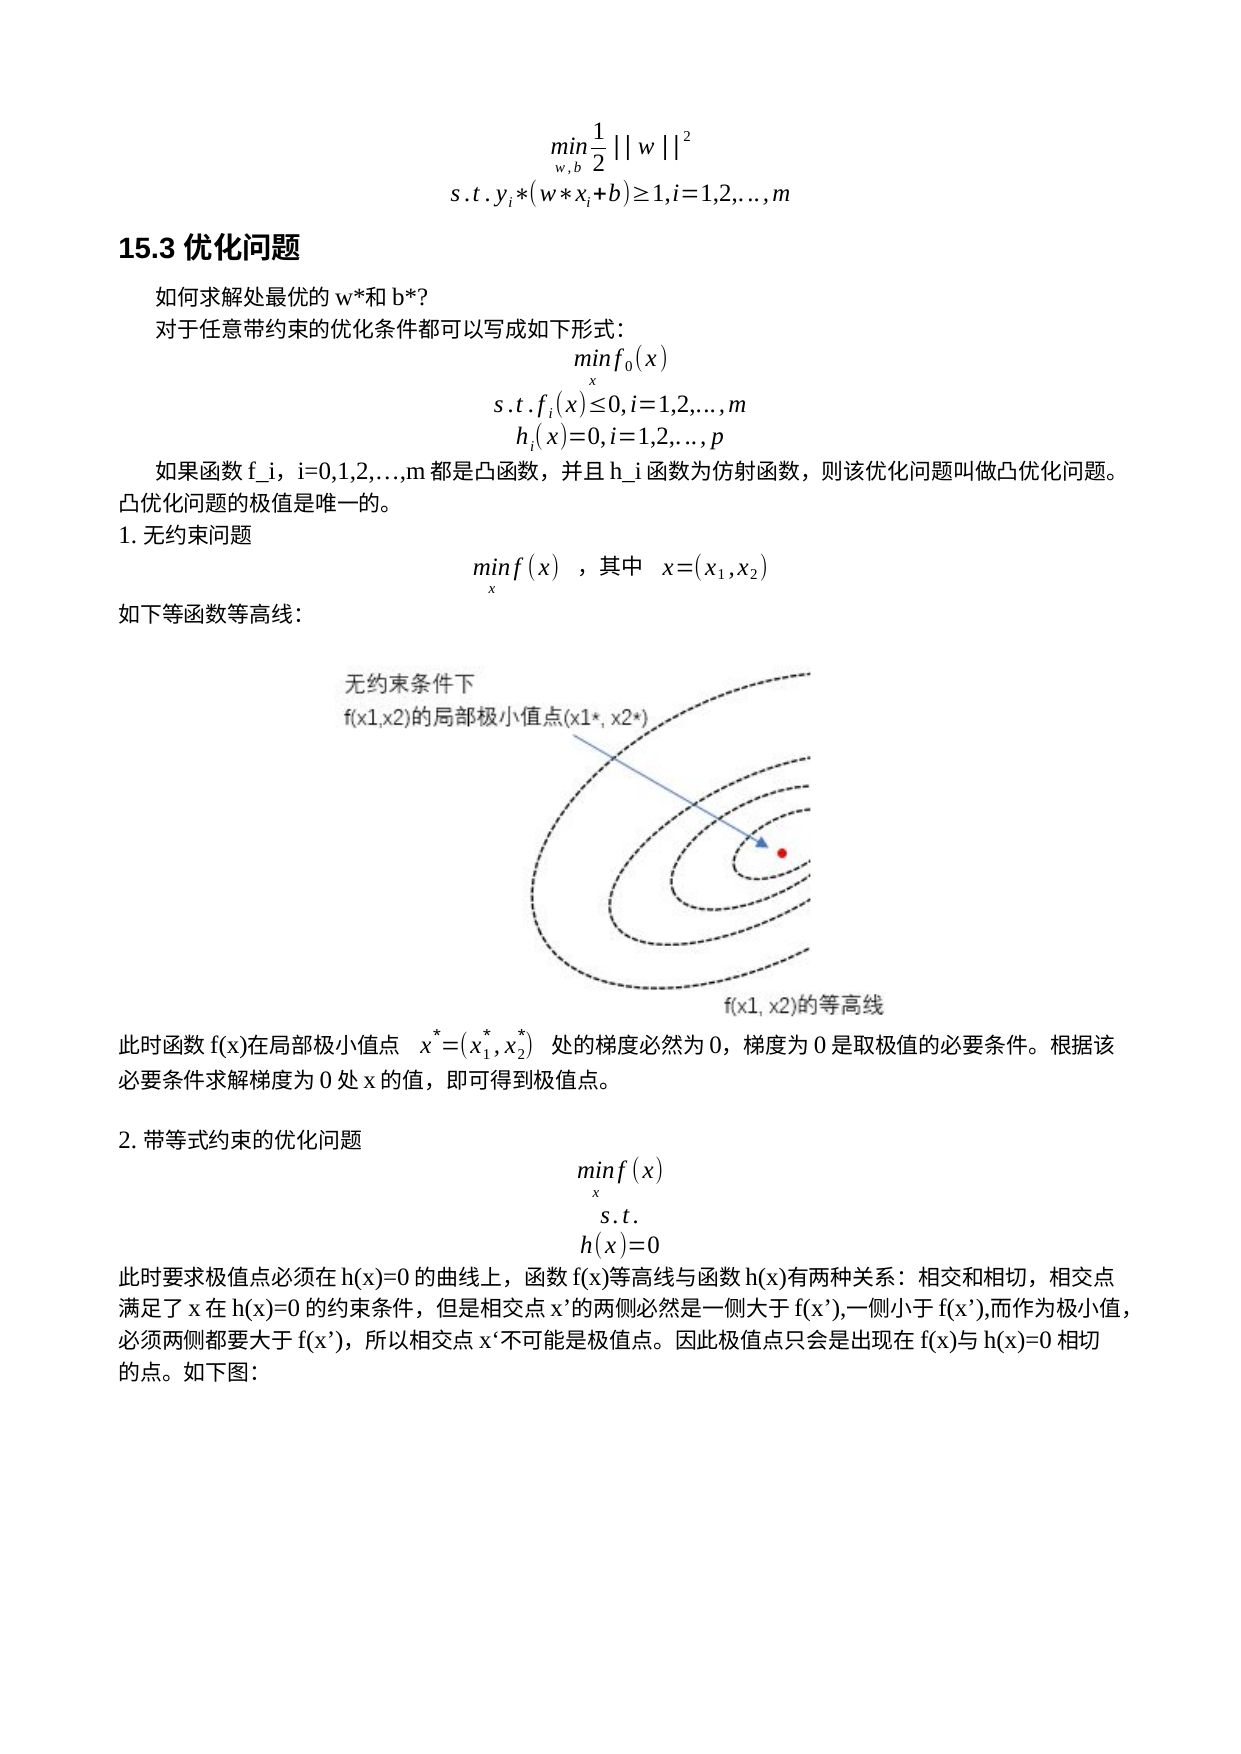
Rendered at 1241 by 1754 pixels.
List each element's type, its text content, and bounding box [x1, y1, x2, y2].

picture [335, 628, 906, 1029]
text 对于任意带约束的优化条件都可以写成如下形式： [118, 312, 1122, 343]
text 如何求解处最优的w*和b*? [118, 280, 1122, 312]
text 1. 无约束问题 [118, 518, 1122, 549]
text ，其中 [118, 549, 1122, 597]
subtitle 15.3 优化问题 [118, 225, 1122, 267]
text 此时函数f(x)在局部极小值点处的梯度必然为0，梯度为0是取极值的必要条件。根据该必要条件求解梯度为0处x的值，即可得到极值点。 [118, 628, 1122, 1094]
text 如下等函数等高线： [118, 597, 1122, 628]
text 如果函数f_i，i=0,1,2,…,m都是凸函数，并且h_i函数为仿射函数，则该优化问题叫做凸优化问题。凸优化问题的极值是唯一的。 [118, 454, 1122, 518]
text 此时要求极值点必须在h(x)=0的曲线上，函数f(x)等高线与函数h(x)有两种关系：相交和相切，相交点满足了x在h(x)=0的约束条件，但是相交点x’的两侧必然是一侧大于f(x’),一侧小于f(x’),而作为极小值，必须两侧都要大于f(x’)，所以相交点x‘不可能是极值点。因此极值点只会是出现在f(x)与h(x)=0相切的点。如下图： [118, 1260, 1122, 1386]
text 2. 带等式约束的优化问题 [118, 1123, 1122, 1155]
